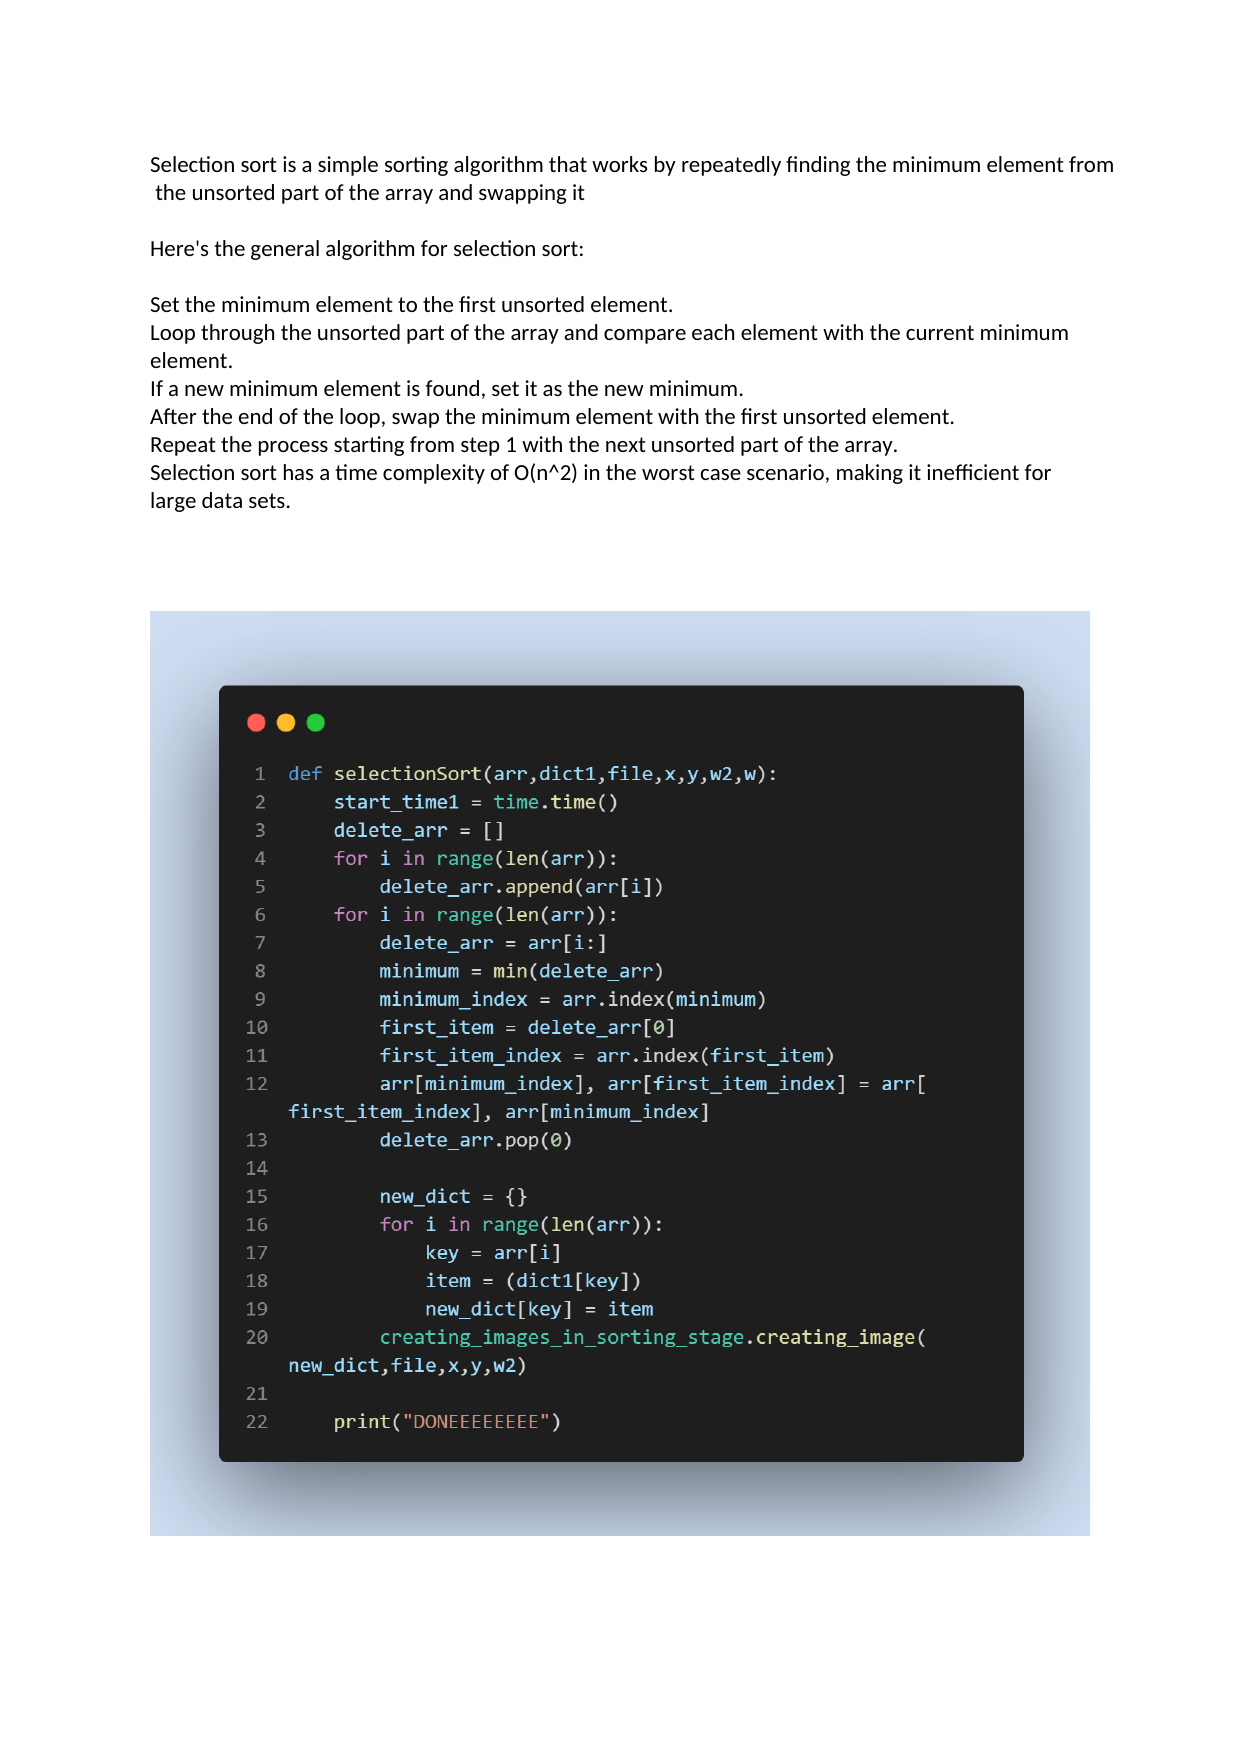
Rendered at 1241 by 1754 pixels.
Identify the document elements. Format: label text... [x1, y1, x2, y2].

text [150, 1536, 1090, 1592]
text [150, 559, 1090, 611]
text If a new minimum element is found, set it as the new minimum. [150, 374, 1090, 402]
text Selection sort is a simple sorting algorithm that works by repeatedly finding the minimum element from the unsorted part of the array and swapping it with the first element of the unsorted part. This process continues until all elements are sorted. [150, 150, 1090, 206]
text Loop through the unsorted part of the array and compare each element with the current minimum element. [150, 318, 1090, 374]
text Selection sort has a time complexity of O(n^2) in the worst case scenario, making it inefficient for large data sets. [150, 458, 1090, 514]
text Repeat the process starting from step 1 with the next unsorted part of the array. [150, 430, 1090, 458]
text Here's the general algorithm for selection sort: [150, 234, 1090, 262]
text After the end of the loop, swap the minimum element with the first unsorted element. [150, 402, 1090, 430]
text Set the minimum element to the first unsorted element. [150, 290, 1090, 318]
